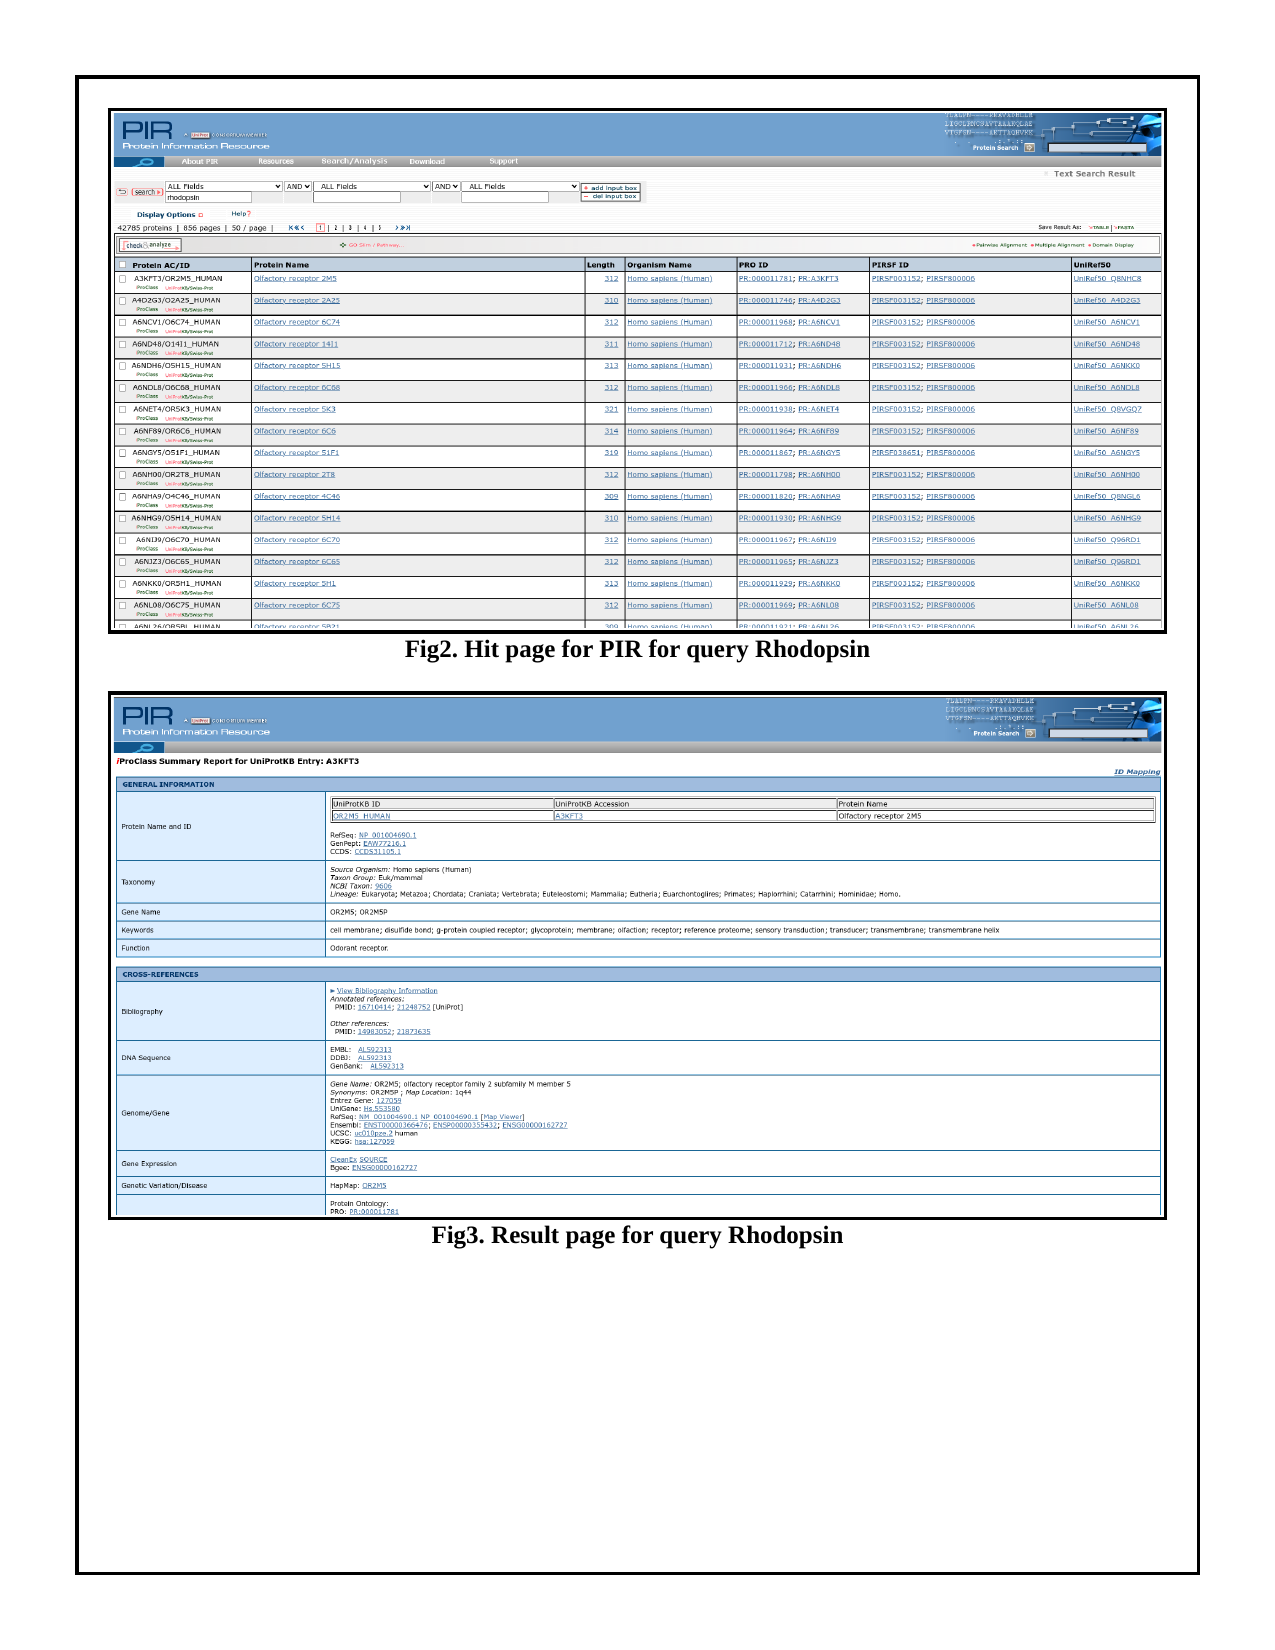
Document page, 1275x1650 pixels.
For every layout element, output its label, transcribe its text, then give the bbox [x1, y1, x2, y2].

text Fig2. Hit page for PIR for query Rhodopsin [108, 634, 1167, 662]
picture [113, 113, 1162, 628]
picture [113, 697, 1162, 1215]
text Fig3. Result page for query Rhodopsin [108, 1220, 1167, 1249]
